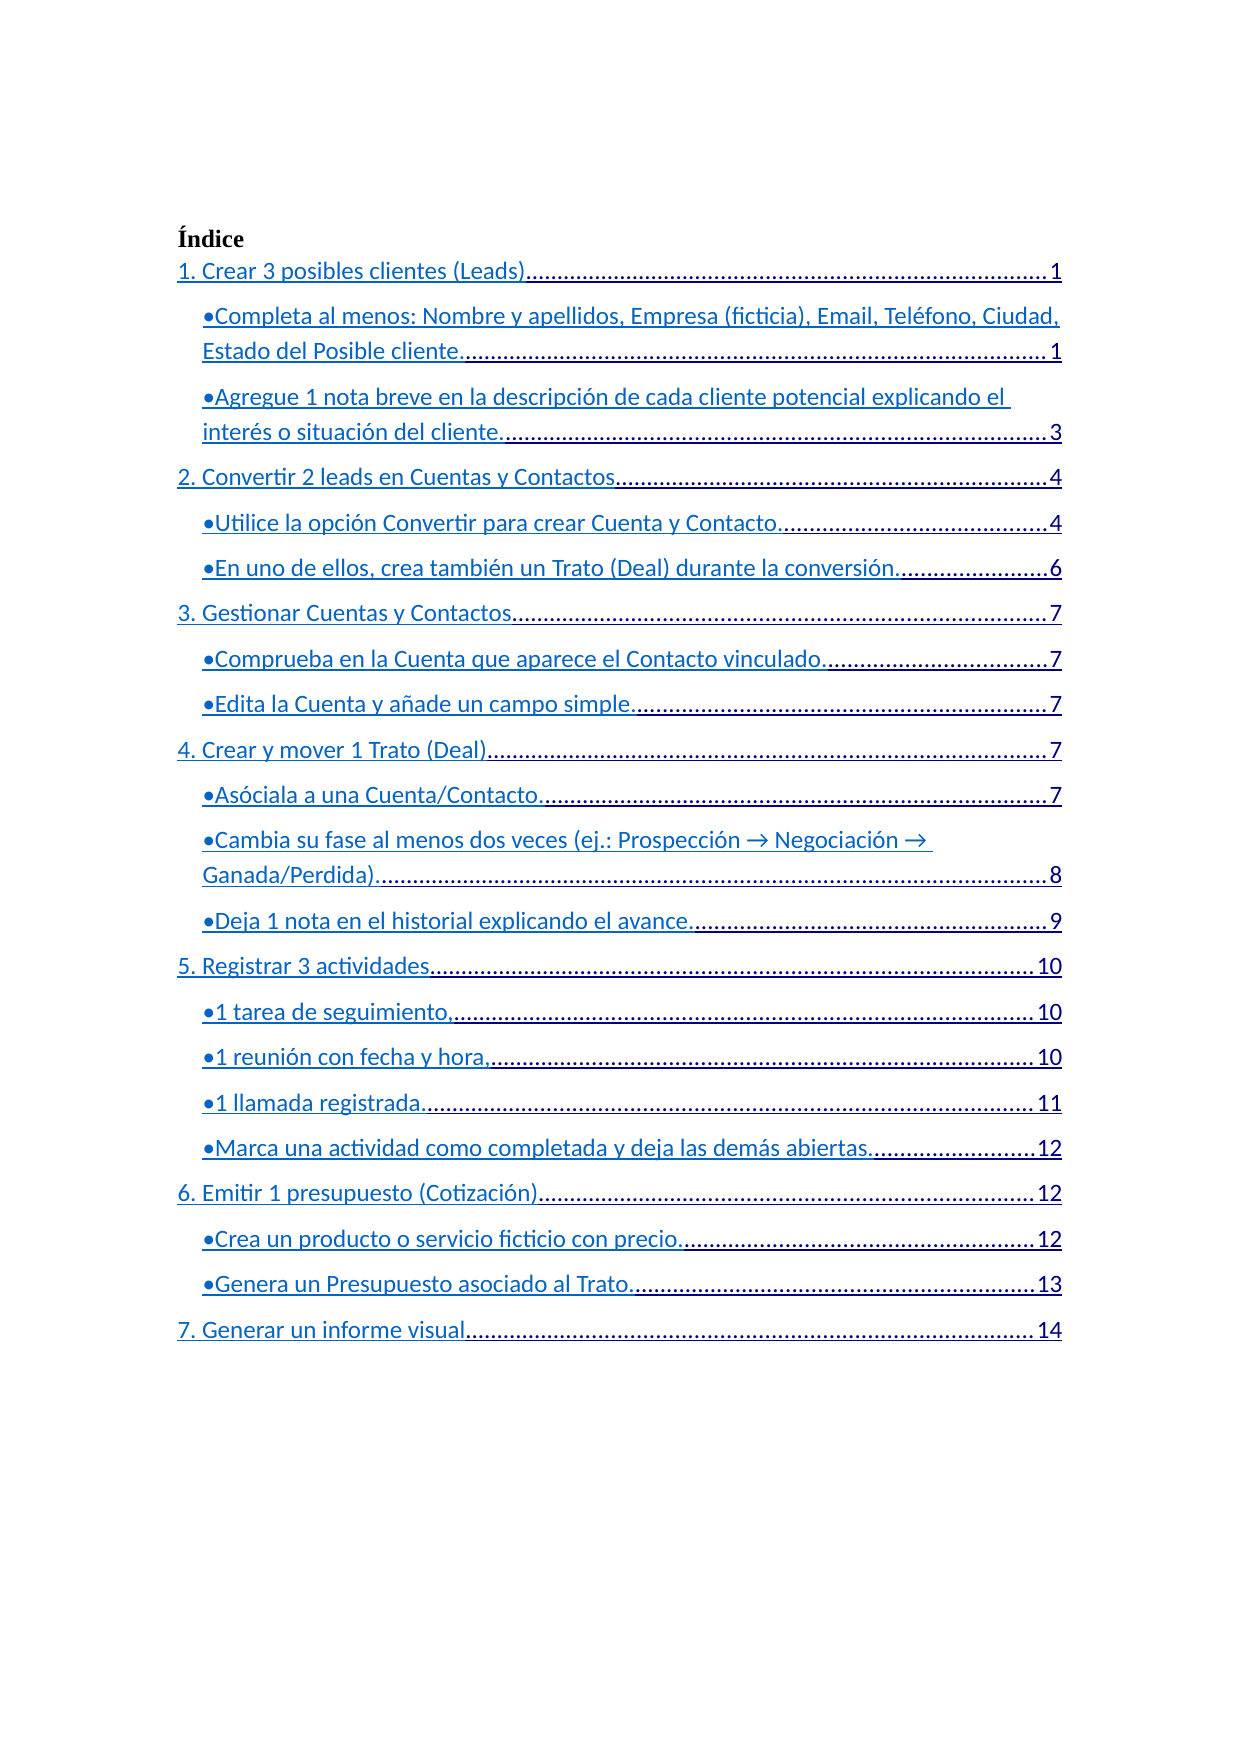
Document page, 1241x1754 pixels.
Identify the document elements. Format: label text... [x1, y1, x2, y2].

text •Asóciala a una Cuenta/Contacto. 7 [202, 779, 1063, 810]
text •Utilice la opción Convertir para crear Cuenta y Contacto. 4 [202, 507, 1063, 537]
text •Edita la Cuenta y añade un campo simple. 7 [202, 688, 1063, 719]
text 1. Crear 3 posibles clientes (Leads) 1 [177, 255, 1063, 286]
text •1 llamada registrada. 11 [202, 1087, 1063, 1117]
text 5. Registrar 3 actividades 10 [177, 950, 1063, 981]
text •1 tarea de seguimiento, 10 [202, 996, 1063, 1026]
text Índice [177, 224, 1063, 253]
text 4. Crear y mover 1 Trato (Deal) 7 [177, 734, 1063, 764]
text •En uno de ellos, crea también un Trato (Deal) durante la conversión. 6 [202, 552, 1063, 583]
text 2. Convertir 2 leads en Cuentas y Contactos 4 [177, 461, 1063, 492]
text 6. Emitir 1 presupuesto (Cotización) 12 [177, 1177, 1063, 1208]
text •Cambia su fase al menos dos veces (ej.: Prospección → Negociación → Ganada/Perdida). 8 [202, 824, 1063, 890]
text •Genera un Presupuesto asociado al Trato. 13 [202, 1268, 1063, 1299]
text •Comprueba en la Cuenta que aparece el Contacto vinculado. 7 [202, 643, 1063, 673]
text 7. Generar un informe visual 14 [177, 1314, 1063, 1344]
text •Completa al menos: Nombre y apellidos, Empresa (ficticia), Email, Teléfono, Ciudad, Estado del Posible cliente. 1 [202, 300, 1063, 366]
text •Marca una actividad como completada y deja las demás abiertas. 12 [202, 1132, 1063, 1163]
text 3. Gestionar Cuentas y Contactos 7 [177, 597, 1063, 628]
text •1 reunión con fecha y hora, 10 [202, 1041, 1063, 1072]
text •Agregue 1 nota breve en la descripción de cada cliente potencial explicando el interés o situación del cliente. 3 [202, 381, 1063, 446]
text •Deja 1 nota en el historial explicando el avance. 9 [202, 905, 1063, 936]
text •Crea un producto o servicio ficticio con precio. 12 [202, 1223, 1063, 1253]
